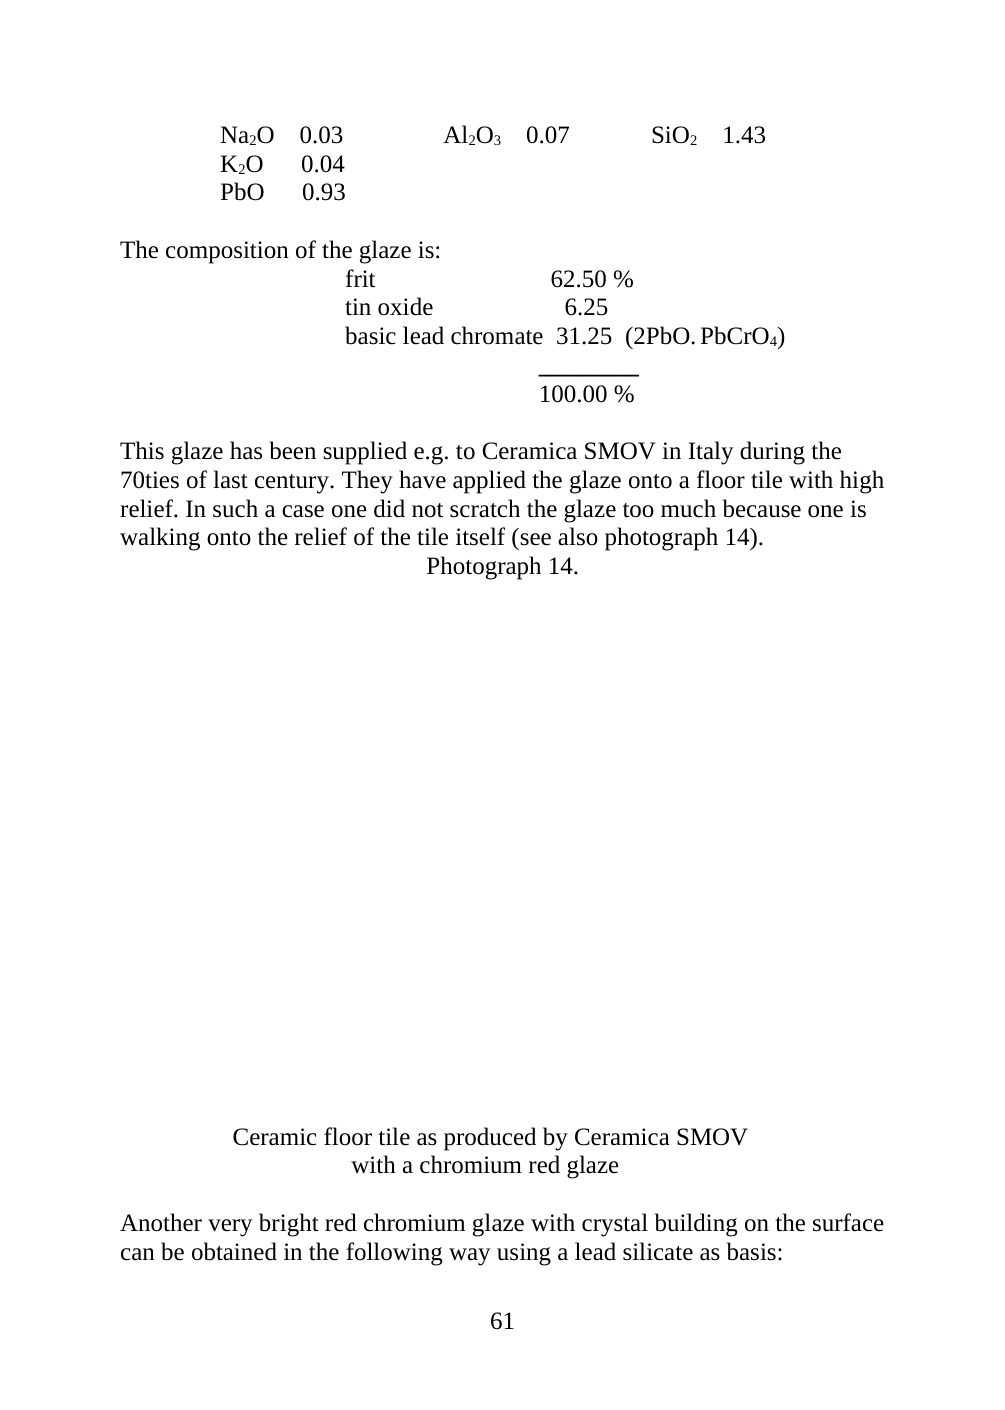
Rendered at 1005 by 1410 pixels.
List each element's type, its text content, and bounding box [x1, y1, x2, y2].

text Photograph 14. [120, 551, 885, 580]
text with a chromium red glaze [120, 1150, 885, 1179]
text Na2O 0.03 Al2O3 0.07 SiO2 1.43 [176, 120, 885, 149]
text basic lead chromate 31.25 (2PbO. PbCrO4) [176, 321, 885, 350]
text Ceramic floor tile as produced by Ceramica SMOV [120, 1122, 885, 1150]
text tin oxide 6.25 [176, 292, 885, 321]
text The composition of the glaze is: [120, 235, 885, 264]
text frit 62.50 % [120, 264, 885, 292]
text 100.00 % [120, 379, 885, 407]
text This glaze has been supplied e.g. to Ceramica SMOV in Italy during the 70ties of last century. They have applied the glaze onto a floor tile with high relief. In such a case one did not scratch the glaze too much because one is walking onto the relief of the tile itself (see also photograph 14). [120, 436, 885, 551]
text K2O 0.04 [176, 149, 885, 177]
text ________ [120, 350, 885, 379]
text PbO 0.93 [176, 177, 885, 206]
text Another very bright red chromium glaze with crystal building on the surface can be obtained in the following way using a lead silicate as basis: [120, 1208, 885, 1265]
